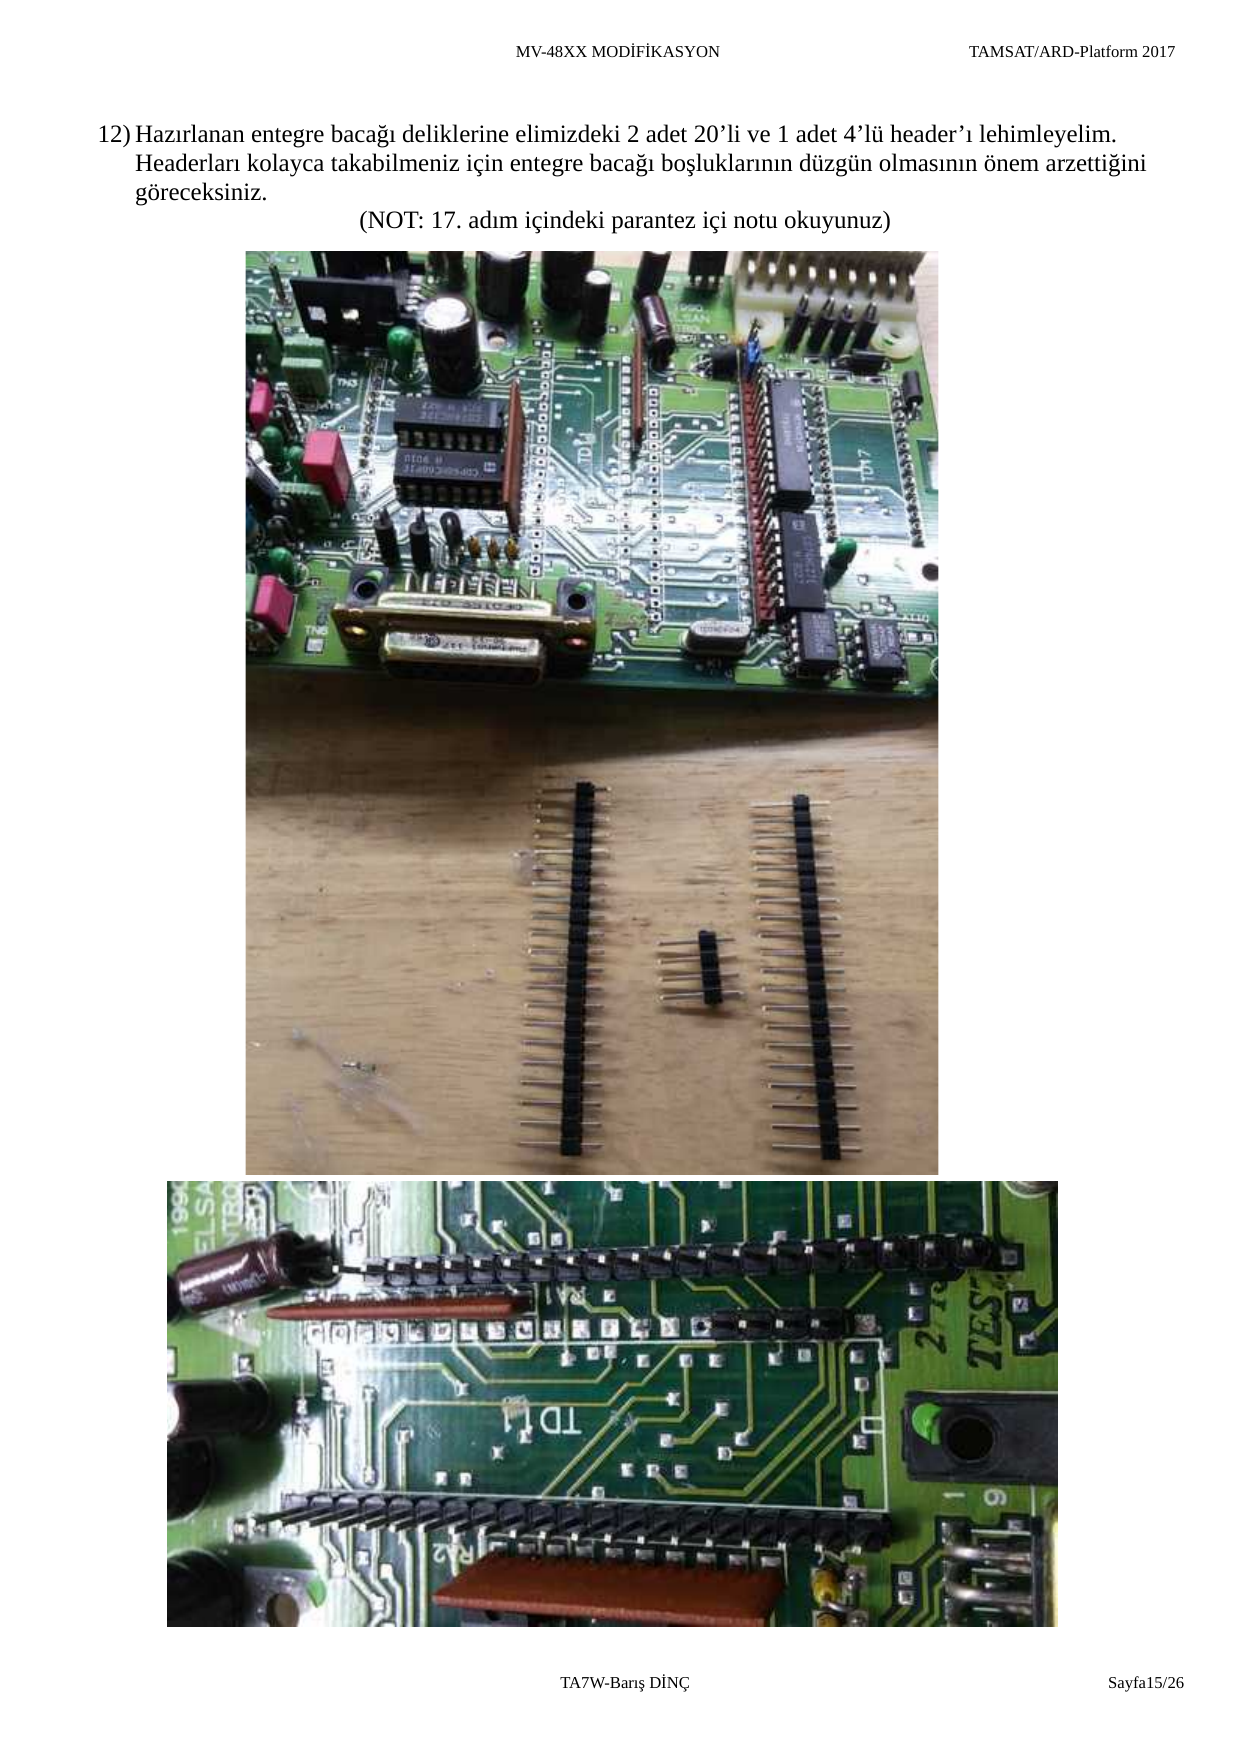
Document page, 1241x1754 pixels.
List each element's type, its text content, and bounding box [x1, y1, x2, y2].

picture [245, 251, 939, 1175]
list Hazırlanan entegre bacağı deliklerine elimizdeki 2 adet 20’li ve 1 adet 4’lü header’ı lehimleyelim. Headerları kolayca takabilmeniz için entegre bacağı boşluklarının düzgün olmasının önem arzettiğini göreceksiniz. [97, 119, 1190, 206]
picture [167, 1181, 1058, 1627]
text (NOT: 17. adım içindeki parantez içi notu okuyunuz) [60, 206, 1190, 234]
